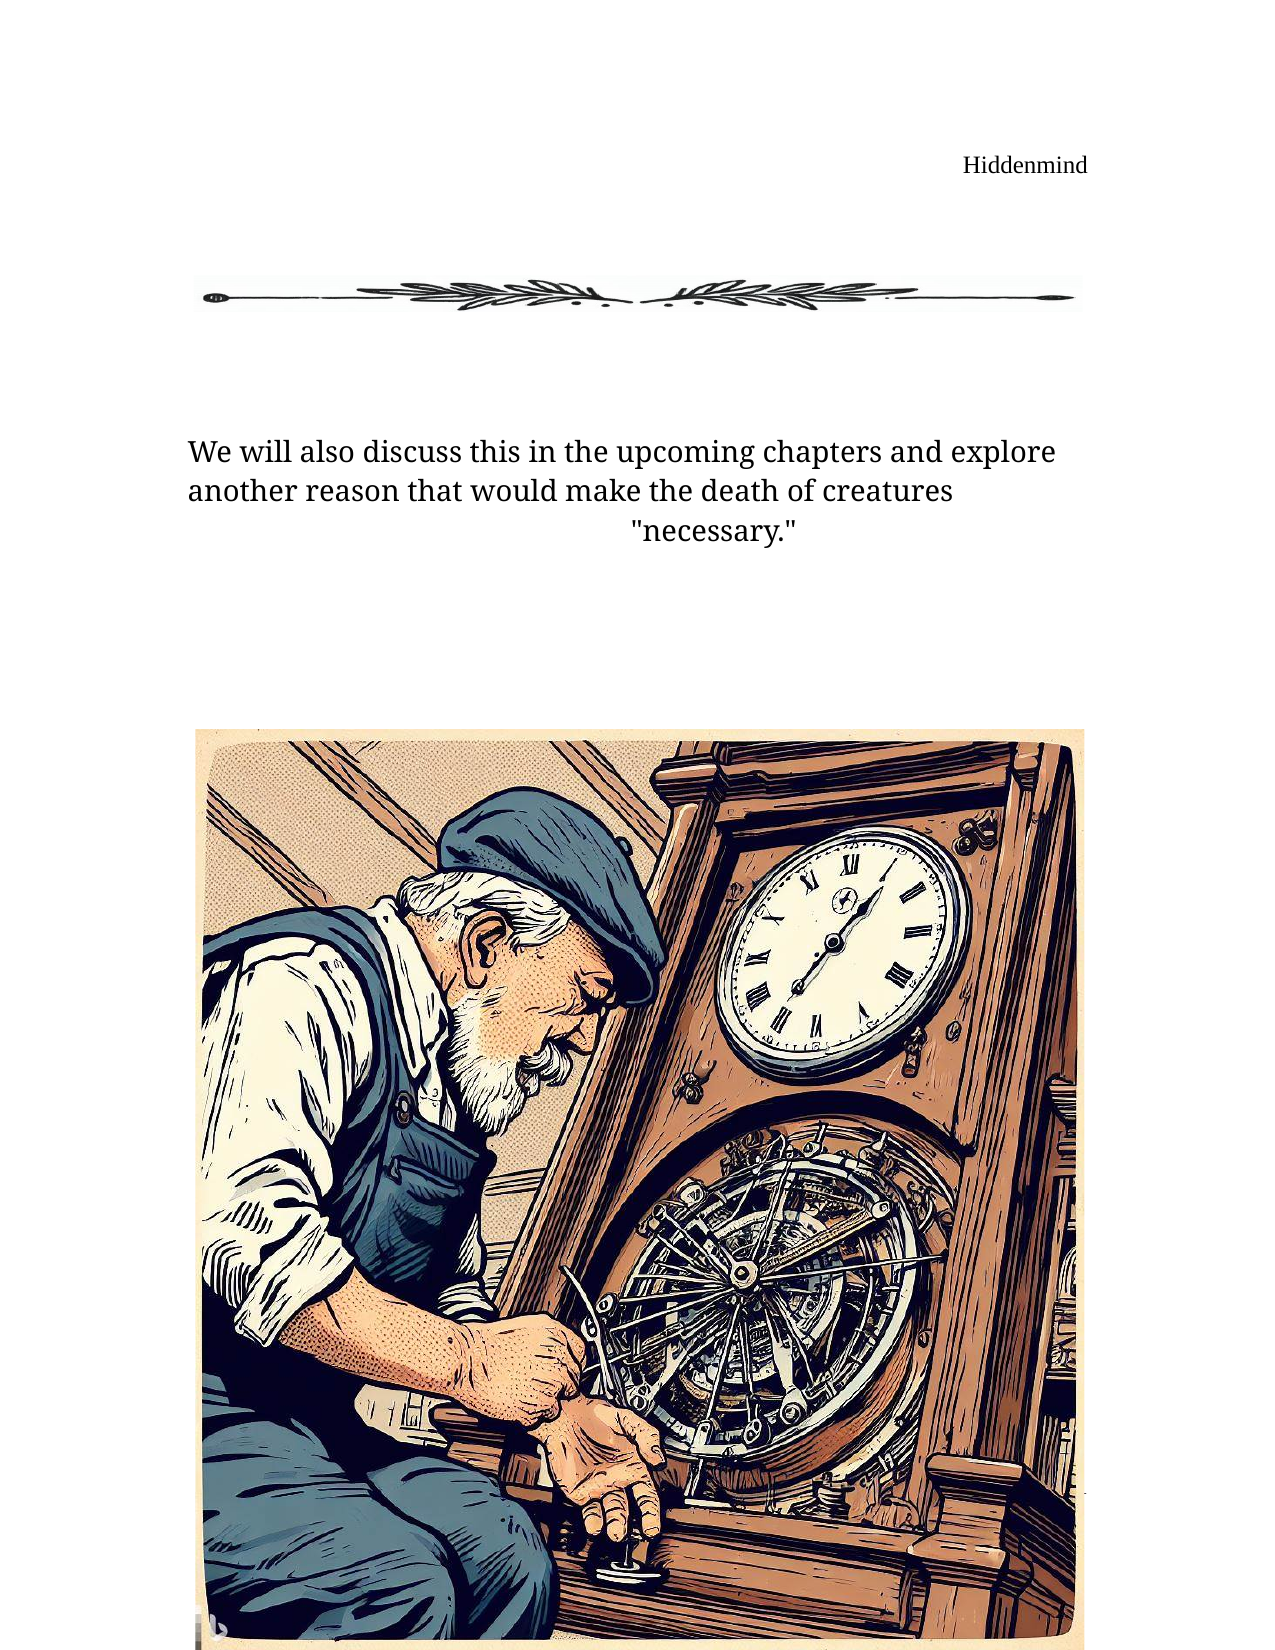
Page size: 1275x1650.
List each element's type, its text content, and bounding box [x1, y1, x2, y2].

picture [195, 729, 1085, 1650]
text "necessary." [187, 510, 1087, 550]
text We will also discuss this in the upcoming chapters and explore another reason that would make the death of creatures [187, 431, 1087, 510]
picture [193, 275, 1083, 312]
